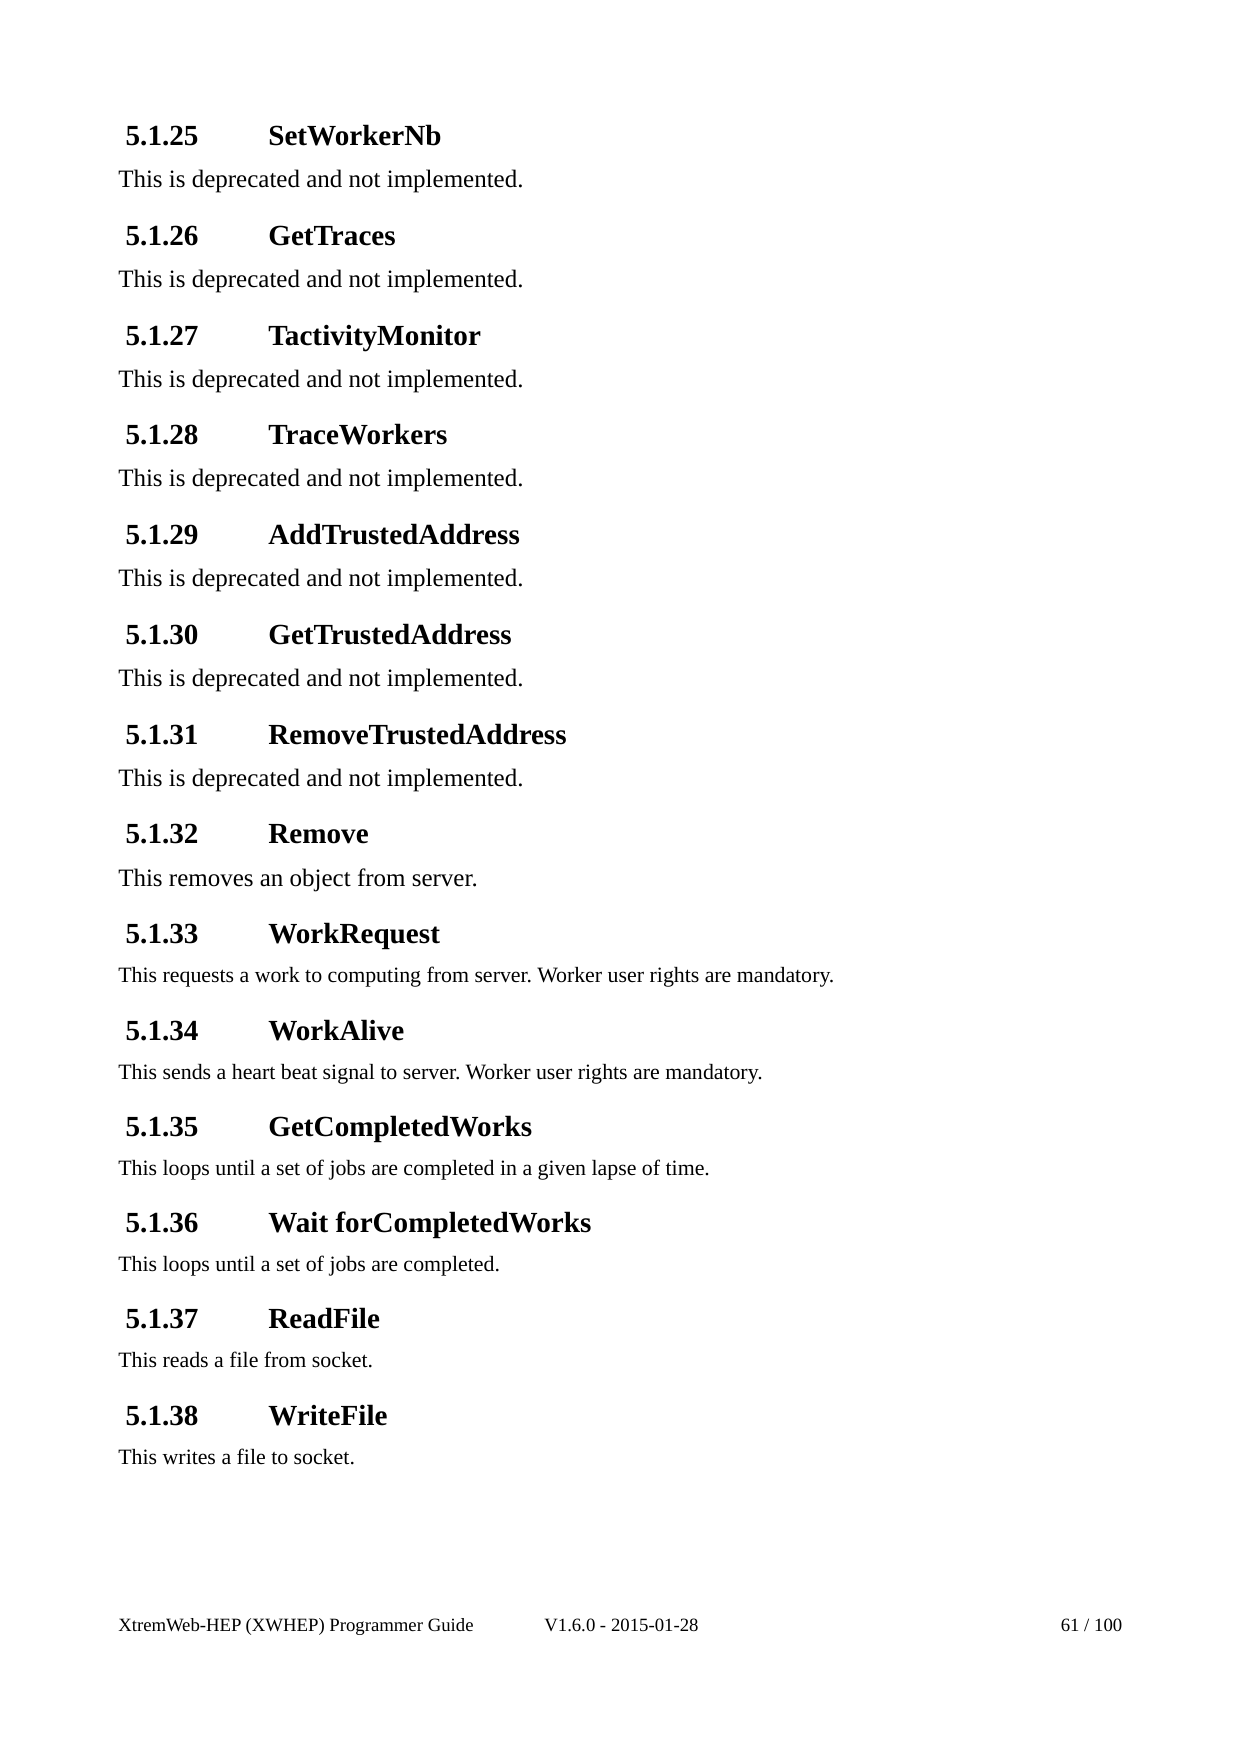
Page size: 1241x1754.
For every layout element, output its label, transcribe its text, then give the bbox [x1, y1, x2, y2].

text This requests a work to computing from server. Worker user rights are mandatory. [118, 962, 1122, 988]
text This is deprecated and not implemented. [118, 563, 1122, 592]
subtitle SetWorkerNb [118, 118, 1122, 152]
subtitle WriteFile [118, 1398, 1122, 1431]
subtitle WorkRequest [118, 916, 1122, 950]
subtitle Wait forCompletedWorks [118, 1205, 1122, 1239]
subtitle AddTrustedAddress [118, 517, 1122, 551]
text This is deprecated and not implemented. [118, 164, 1122, 193]
subtitle GetTrustedAddress [118, 617, 1122, 651]
subtitle ReadFile [118, 1301, 1122, 1335]
subtitle TactivityMonitor [118, 318, 1122, 351]
text This is deprecated and not implemented. [118, 463, 1122, 492]
text This loops until a set of jobs are completed in a given lapse of time. [118, 1155, 1122, 1180]
text This is deprecated and not implemented. [118, 763, 1122, 792]
text This removes an object from server. [118, 863, 1122, 891]
text This loops until a set of jobs are completed. [118, 1251, 1122, 1276]
subtitle TraceWorkers [118, 417, 1122, 451]
text This is deprecated and not implemented. [118, 663, 1122, 692]
subtitle RemoveTrustedAddress [118, 717, 1122, 750]
text This is deprecated and not implemented. [118, 264, 1122, 293]
text This is deprecated and not implemented. [118, 364, 1122, 392]
text This reads a file from socket. [118, 1347, 1122, 1373]
text This writes a file to socket. [118, 1444, 1122, 1469]
subtitle Remove [118, 817, 1122, 850]
text This sends a heart beat signal to server. Worker user rights are mandatory. [118, 1059, 1122, 1084]
subtitle GetCompletedWorks [118, 1109, 1122, 1142]
subtitle GetTraces [118, 218, 1122, 251]
subtitle WorkAlive [118, 1013, 1122, 1046]
